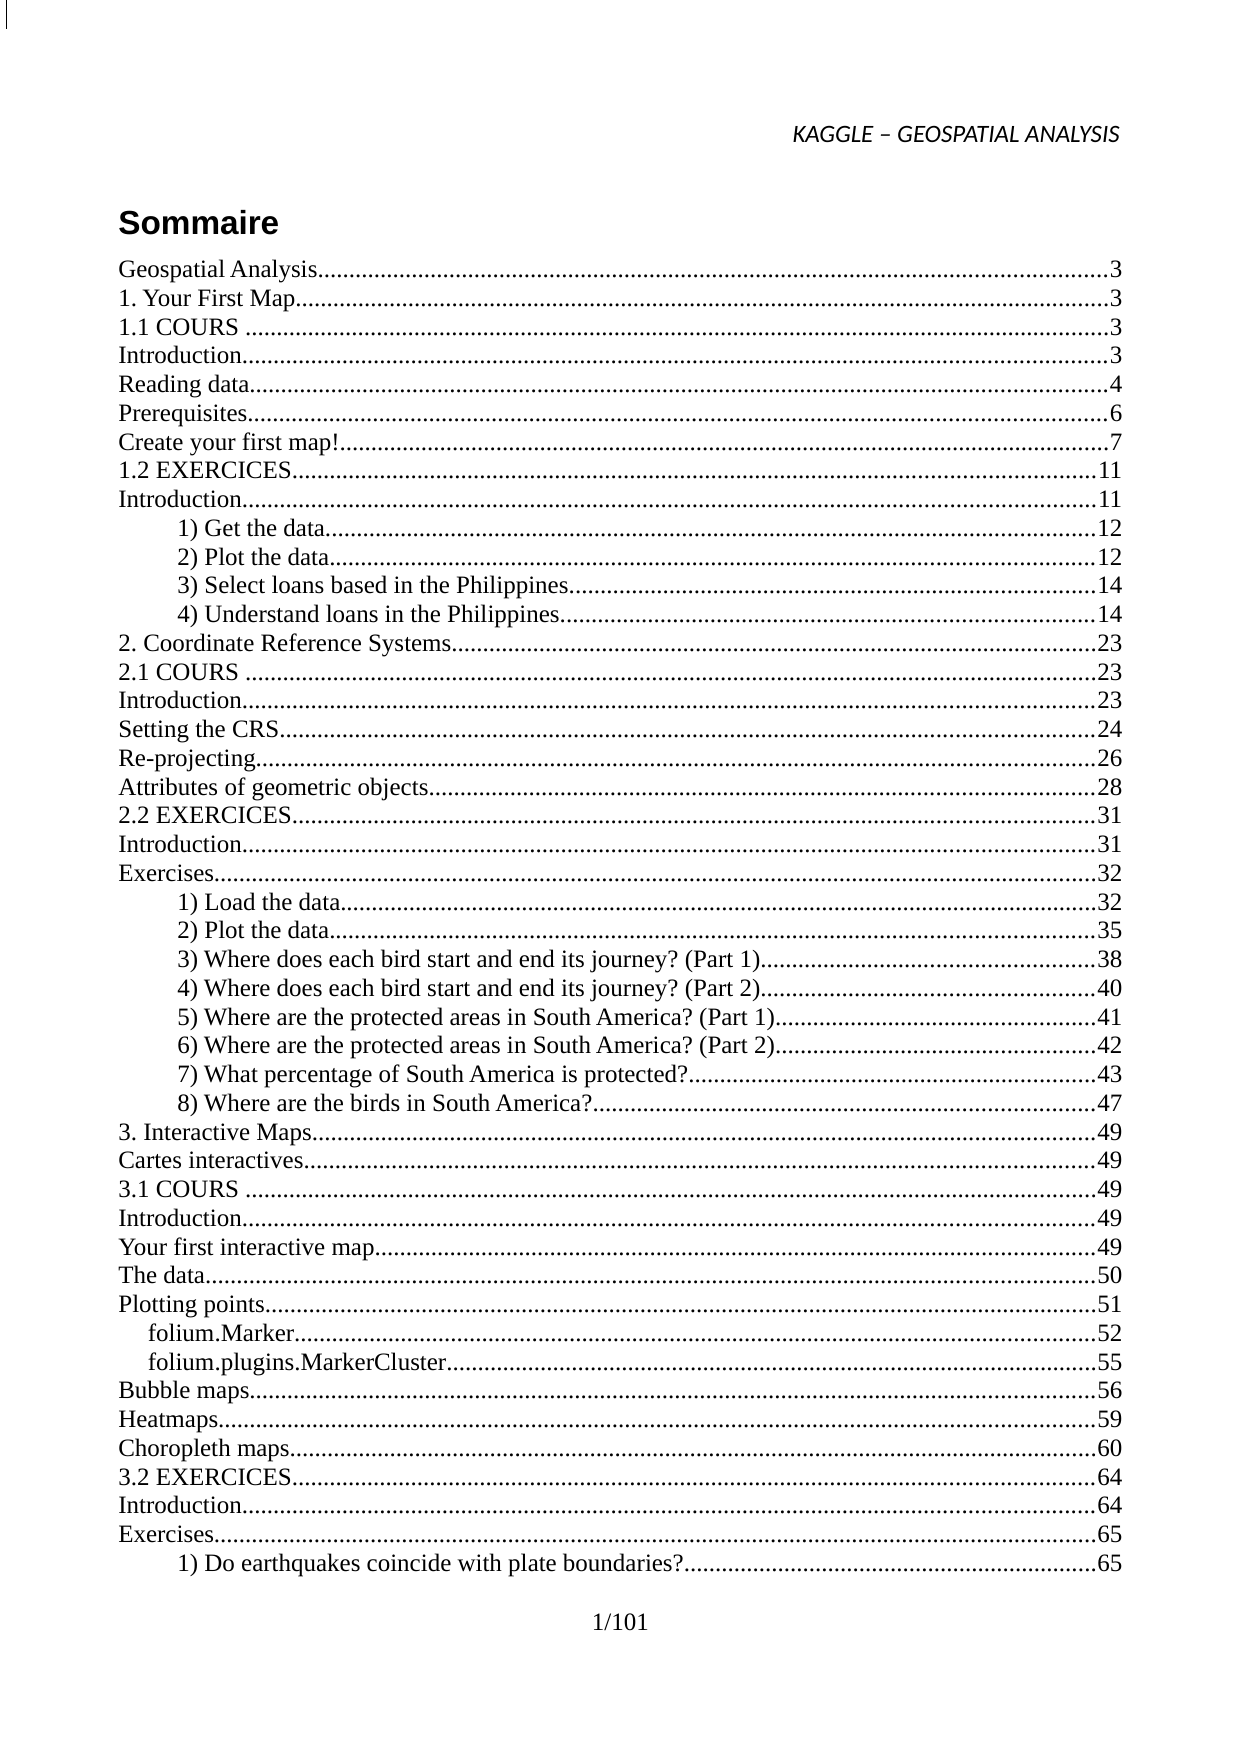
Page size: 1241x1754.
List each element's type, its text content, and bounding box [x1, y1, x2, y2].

text 2) Plot the data. 12 [177, 542, 1122, 570]
text Re-projecting 26 [118, 743, 1122, 772]
text 6) Where are the protected areas in South America? (Part 2) 42 [177, 1030, 1122, 1059]
text 2. Coordinate Reference Systems 23 [118, 628, 1122, 657]
text 3) Where does each bird start and end its journey? (Part 1) 38 [177, 944, 1122, 973]
text 1) Do earthquakes coincide with plate boundaries? 65 [177, 1548, 1122, 1577]
text 1.2 EXERCICES 11 [118, 455, 1122, 484]
text 1. Your First Map 3 [118, 283, 1122, 312]
text 5) Where are the protected areas in South America? (Part 1) 41 [177, 1002, 1122, 1030]
text Exercises 65 [118, 1519, 1122, 1548]
text Introduction 49 [118, 1203, 1122, 1232]
text Choropleth maps 60 [118, 1433, 1122, 1462]
text folium.Marker 52 [148, 1318, 1122, 1347]
text Exercises 32 [118, 858, 1122, 887]
text 3.2 EXERCICES 64 [118, 1462, 1122, 1490]
text Heatmaps 59 [118, 1404, 1122, 1433]
text 3. Interactive Maps 49 [118, 1117, 1122, 1145]
text Introduction 3 [118, 340, 1122, 369]
text Introduction 11 [118, 484, 1122, 513]
text Introduction 23 [118, 685, 1122, 714]
text 8) Where are the birds in South America? 47 [177, 1088, 1122, 1117]
text Create your first map! 7 [118, 427, 1122, 455]
text 1.1 COURS 3 [118, 312, 1122, 340]
text 4) Where does each bird start and end its journey? (Part 2) 40 [177, 973, 1122, 1002]
text 4) Understand loans in the Philippines. 14 [177, 599, 1122, 628]
text 2) Plot the data. 35 [177, 915, 1122, 944]
text 2.1 COURS 23 [118, 657, 1122, 685]
text Geospatial Analysis 3 [118, 254, 1122, 283]
text 2.2 EXERCICES 31 [118, 800, 1122, 829]
text Introduction 31 [118, 829, 1122, 858]
text Your first interactive map 49 [118, 1232, 1122, 1260]
text 1) Get the data. 12 [177, 513, 1122, 542]
text 1) Load the data. 32 [177, 887, 1122, 915]
text 7) What percentage of South America is protected? 43 [177, 1059, 1122, 1088]
text Introduction 64 [118, 1490, 1122, 1519]
text Bubble maps 56 [118, 1375, 1122, 1404]
text The data 50 [118, 1260, 1122, 1289]
text Reading data 4 [118, 369, 1122, 398]
text Prerequisites 6 [118, 398, 1122, 427]
text 3) Select loans based in the Philippines. 14 [177, 570, 1122, 599]
text folium.plugins.MarkerCluster 55 [148, 1347, 1122, 1375]
text Cartes interactives 49 [118, 1145, 1122, 1174]
text 3.1 COURS 49 [118, 1174, 1122, 1203]
text Setting the CRS 24 [118, 714, 1122, 743]
text Attributes of geometric objects 28 [118, 772, 1122, 800]
subtitle Sommaire [118, 203, 1122, 242]
text Plotting points 51 [118, 1289, 1122, 1318]
